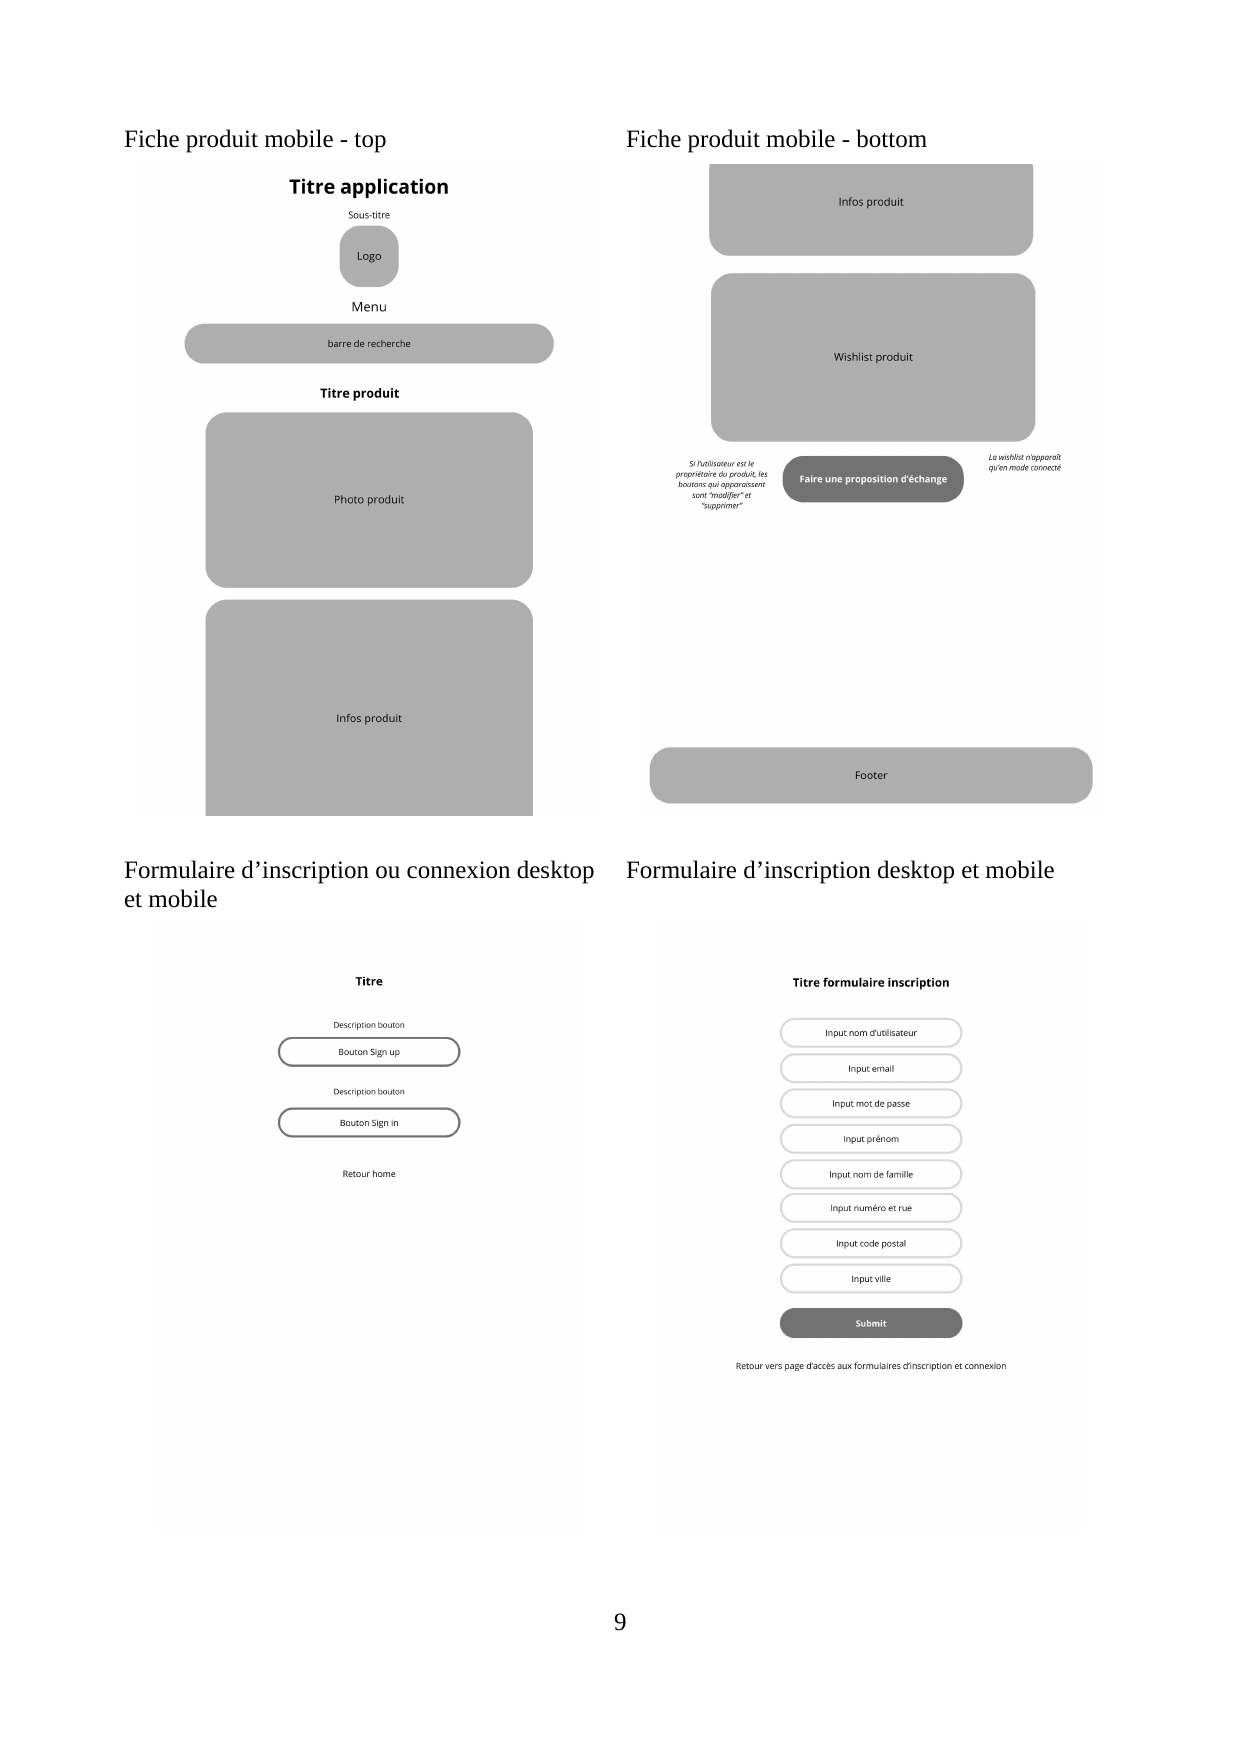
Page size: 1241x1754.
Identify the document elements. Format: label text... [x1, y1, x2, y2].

picture [138, 164, 600, 816]
picture [642, 164, 1100, 811]
table_cell Fiche produit mobile - top [118, 118, 620, 158]
table_cell [118, 919, 620, 1564]
table_cell Formulaire d’inscription desktop et mobile [620, 850, 1122, 919]
picture [155, 924, 583, 1530]
table_cell [620, 158, 1122, 850]
table_cell Fiche produit mobile - bottom [620, 118, 1122, 158]
table_cell [620, 919, 1122, 1564]
picture [657, 924, 1085, 1530]
table_cell [118, 158, 620, 850]
table_cell Formulaire d’inscription ou connexion desktop et mobile [118, 850, 620, 919]
